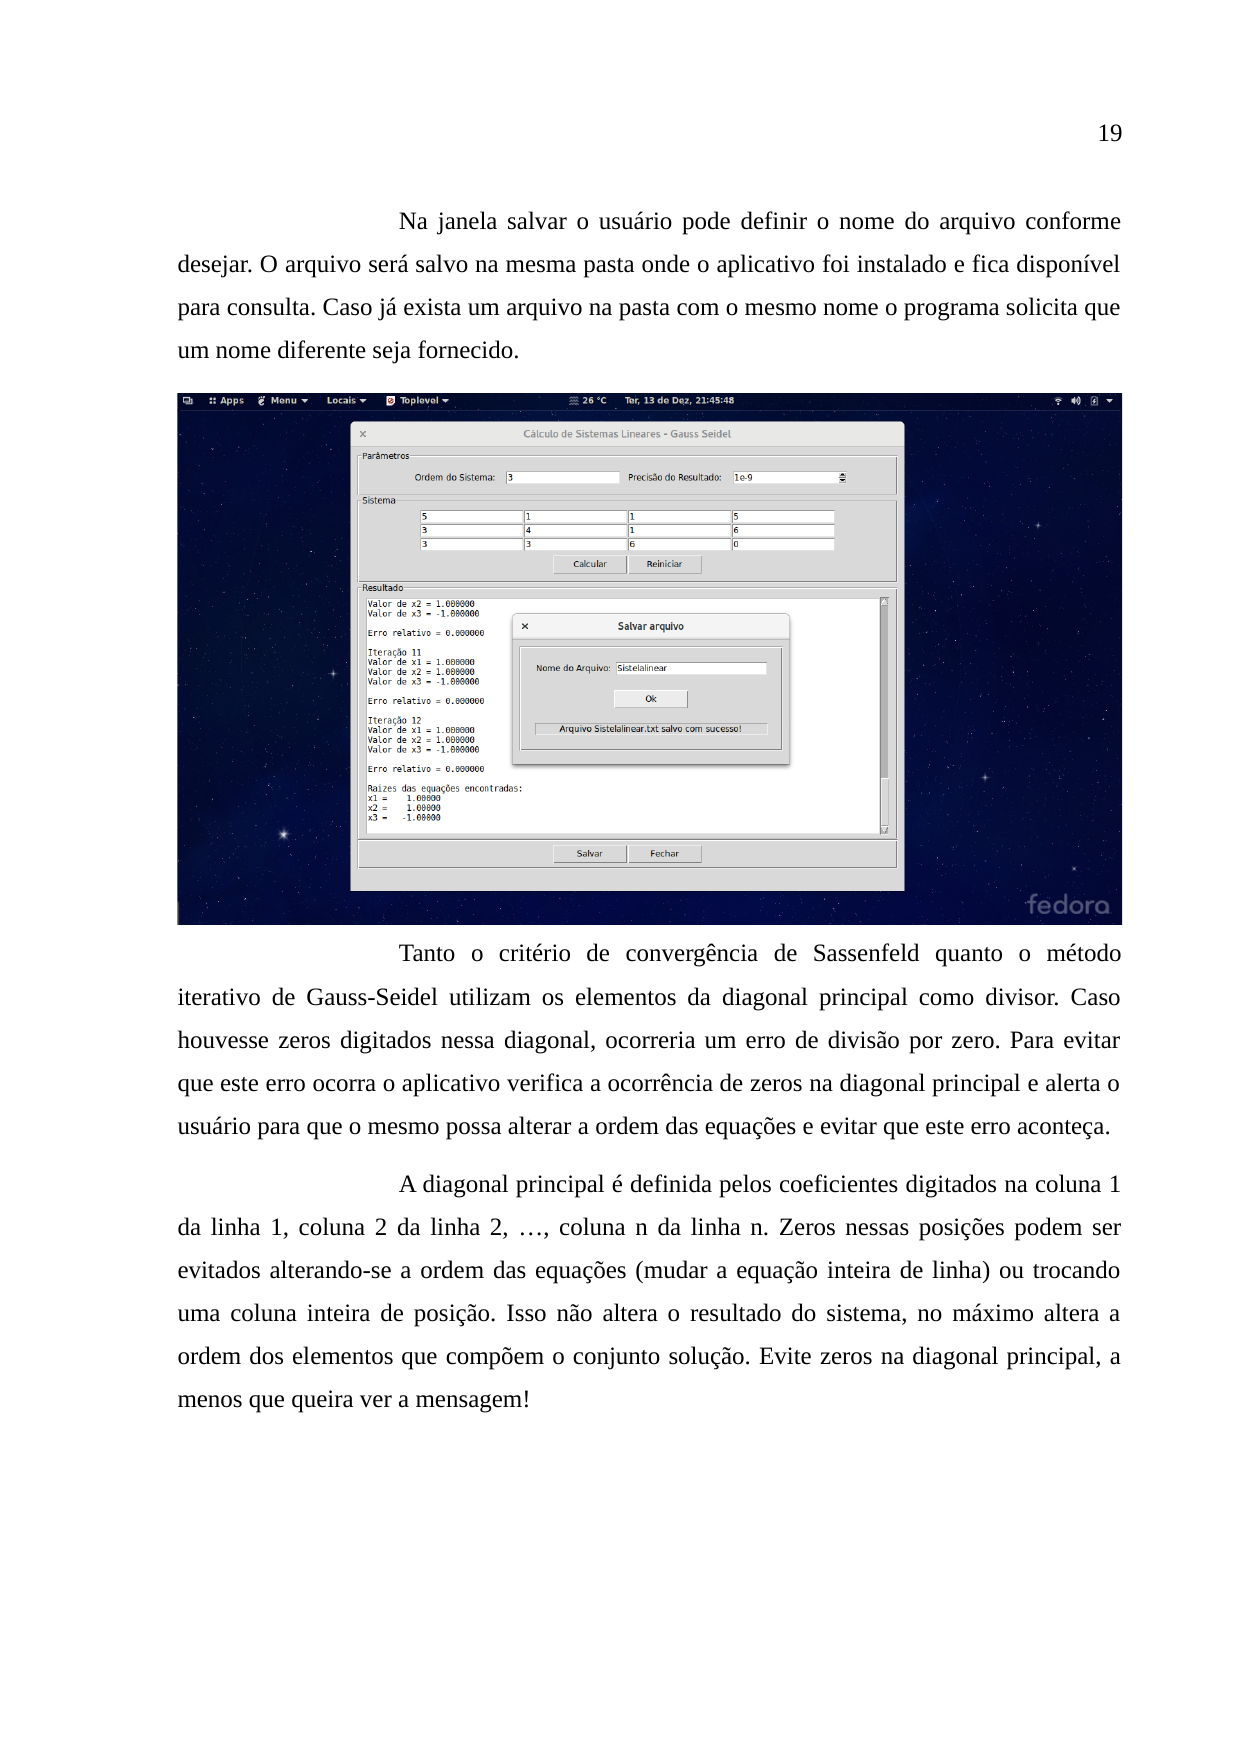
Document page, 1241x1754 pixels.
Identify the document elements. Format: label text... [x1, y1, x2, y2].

text Tanto o critério de convergência de Sassenfeld quanto o método iterativo de Gauss-Seidel utilizam os elementos da diagonal principal como divisor. Caso houvesse zeros digitados nessa diagonal, ocorreria um erro de divisão por zero. Para evitar que este erro ocorra o aplicativo verifica a ocorrência de zeros na diagonal principal e alerta o usuário para que o mesmo possa alterar a ordem das equações e evitar que este erro aconteça. [177, 925, 1122, 1140]
picture [177, 393, 1123, 925]
text Na janela salvar o usuário pode definir o nome do arquivo conforme desejar. O arquivo será salvo na mesma pasta onde o aplicativo foi instalado e fica disponível para consulta. Caso já exista um arquivo na pasta com o mesmo nome o programa solicita que um nome diferente seja fornecido. [177, 206, 1122, 364]
text A diagonal principal é definida pelos coeficientes digitados na coluna 1 da linha 1, coluna 2 da linha 2, …, coluna n da linha n. Zeros nessas posições podem ser evitados alterando-se a ordem das equações (mudar a equação inteira de linha) ou trocando uma coluna inteira de posição. Isso não altera o resultado do sistema, no máximo altera a ordem dos elementos que compõem o conjunto solução. Evite zeros na diagonal principal, a menos que queira ver a mensagem! [177, 1169, 1122, 1413]
